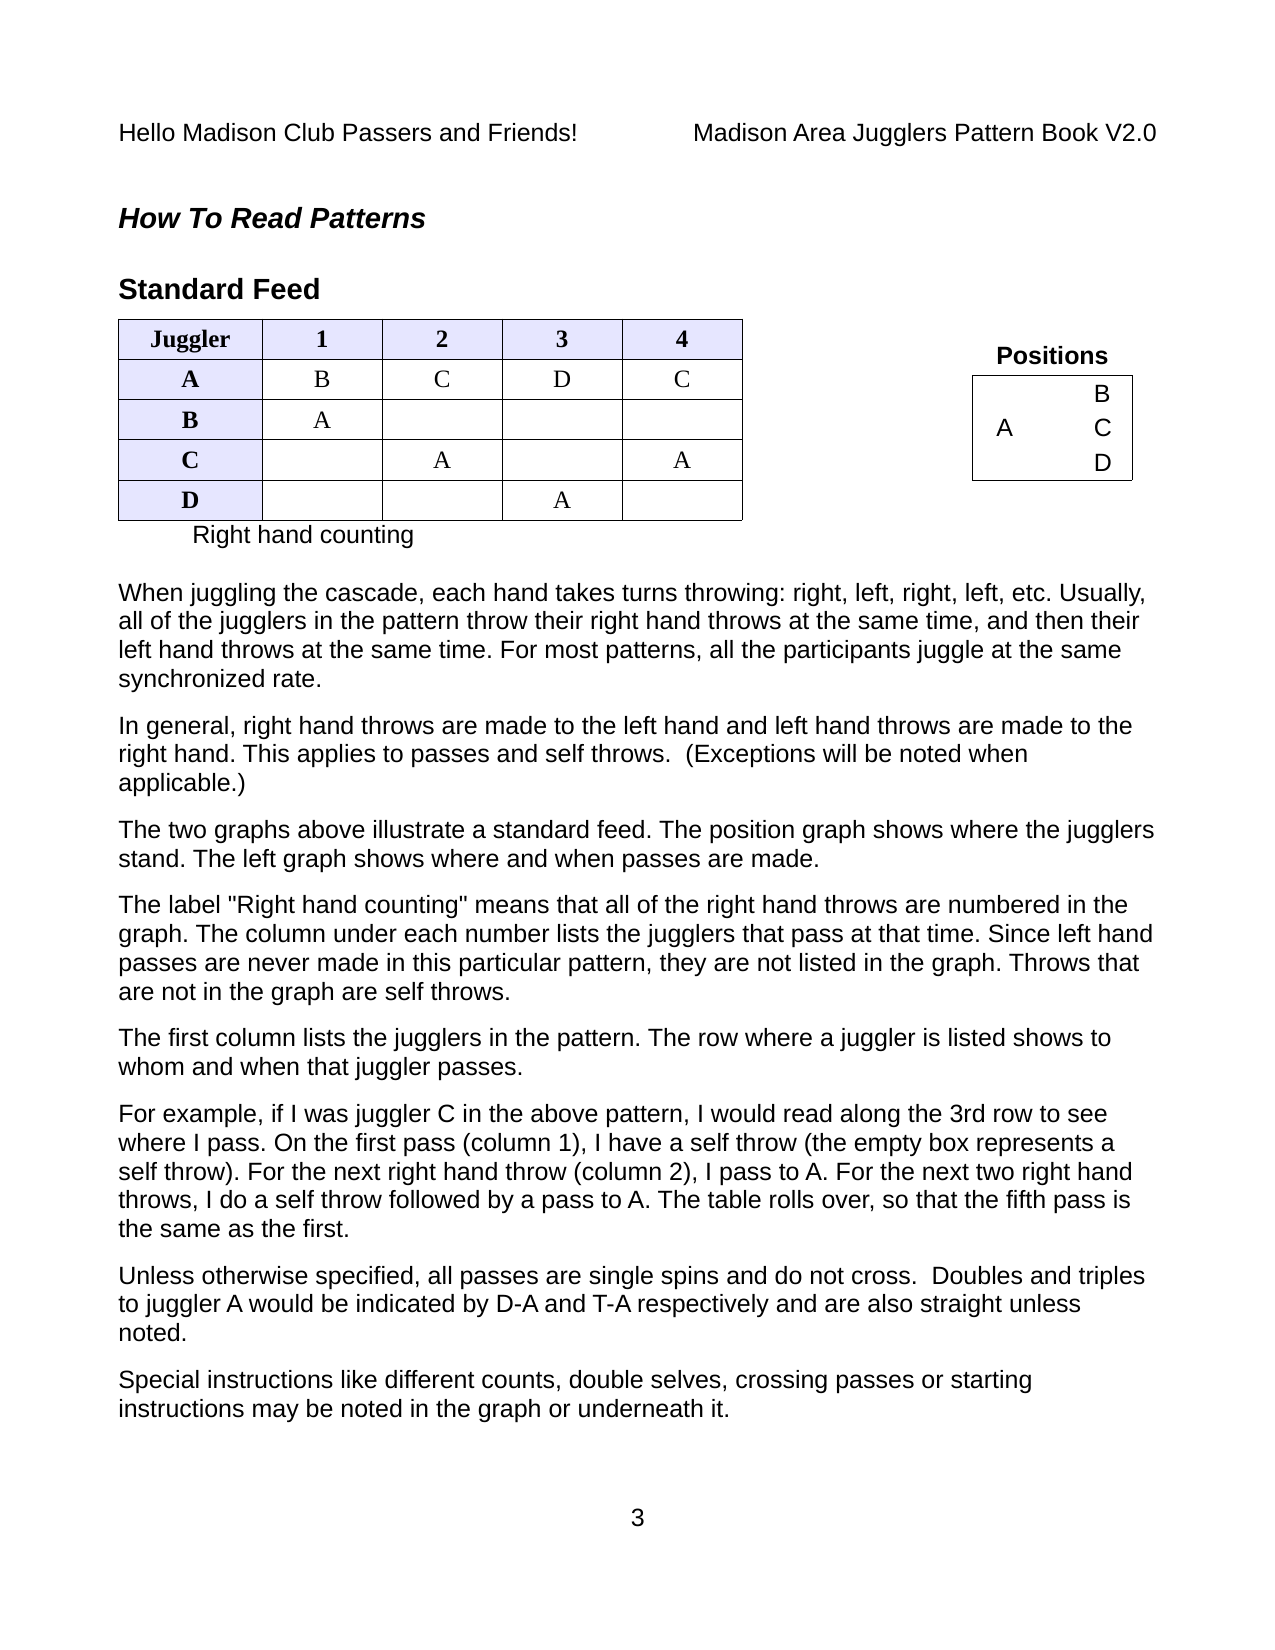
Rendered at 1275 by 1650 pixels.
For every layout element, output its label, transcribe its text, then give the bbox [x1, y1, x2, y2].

table_cell D [503, 360, 622, 399]
table_cell D [1076, 445, 1132, 480]
table_header 2 [383, 320, 502, 359]
table_cell [263, 440, 382, 480]
table_cell A [503, 481, 622, 520]
table_cell A [383, 440, 502, 480]
table_cell [503, 440, 622, 480]
text The first column lists the jugglers in the pattern. The row where a juggler is listed shows to whom and when that juggler passes. [118, 1023, 1157, 1081]
table_cell [383, 481, 502, 520]
text When juggling the cascade, each hand takes turns throwing: right, left, right, left, etc. Usually, all of the jugglers in the pattern throw their right hand throws at the same time, and then their left hand throws at the same time. For most patterns, all the participants juggle at the same synchronized rate. [118, 578, 1157, 693]
table_cell A [119, 360, 262, 399]
table_cell A [623, 440, 742, 480]
text In general, right hand throws are made to the left hand and left hand throws are made to the right hand. This applies to passes and self throws. (Exceptions will be noted when applicable.) [118, 711, 1157, 797]
table_header Positions [973, 335, 1132, 375]
text The two graphs above illustrate a standard feed. The position graph shows where the jugglers stand. The left graph shows where and when passes are made. [118, 815, 1157, 872]
table_cell [623, 481, 742, 520]
table_cell [383, 400, 502, 439]
table_cell A [973, 410, 1076, 445]
table_cell [623, 400, 742, 439]
text Special instructions like different counts, double selves, crossing passes or starting instructions may be noted in the graph or underneath it. [118, 1365, 1157, 1422]
text Right hand counting [118, 520, 1157, 549]
text The label "Right hand counting" means that all of the right hand throws are numbered in the graph. The column under each number lists the jugglers that pass at that time. Since left hand passes are never made in this particular pattern, they are not listed in the graph. Throws that are not in the graph are self throws. [118, 890, 1157, 1005]
subtitle [949, 335, 1132, 514]
table_cell C [383, 360, 502, 399]
table_cell C [119, 440, 262, 480]
table_cell [973, 445, 1076, 480]
table_cell [973, 376, 1076, 410]
table_header Juggler [119, 320, 262, 359]
subtitle How To Read Patterns [118, 201, 1157, 235]
table_cell B [119, 400, 262, 439]
table_header 1 [263, 320, 382, 359]
table_header 4 [623, 320, 742, 359]
table_cell B [1076, 376, 1132, 410]
text Unless otherwise specified, all passes are single spins and do not cross. Doubles and triples to juggler A would be indicated by D-A and T-A respectively and are also straight unless noted. [118, 1261, 1157, 1347]
table_cell A [263, 400, 382, 439]
table_cell [503, 400, 622, 439]
table_cell [263, 481, 382, 520]
table_cell D [119, 481, 262, 520]
text For example, if I was juggler C in the above pattern, I would read along the 3rd row to see where I pass. On the first pass (column 1), I have a self throw (the empty box represents a self throw). For the next right hand throw (column 2), I pass to A. For the next two right hand throws, I do a self throw followed by a pass to A. The table rolls over, so that the fifth pass is the same as the first. [118, 1099, 1157, 1243]
table_cell B [263, 360, 382, 399]
subtitle Standard Feed [118, 272, 1157, 306]
table_header 3 [503, 320, 622, 359]
table_cell C [623, 360, 742, 399]
table_cell C [1076, 410, 1132, 445]
